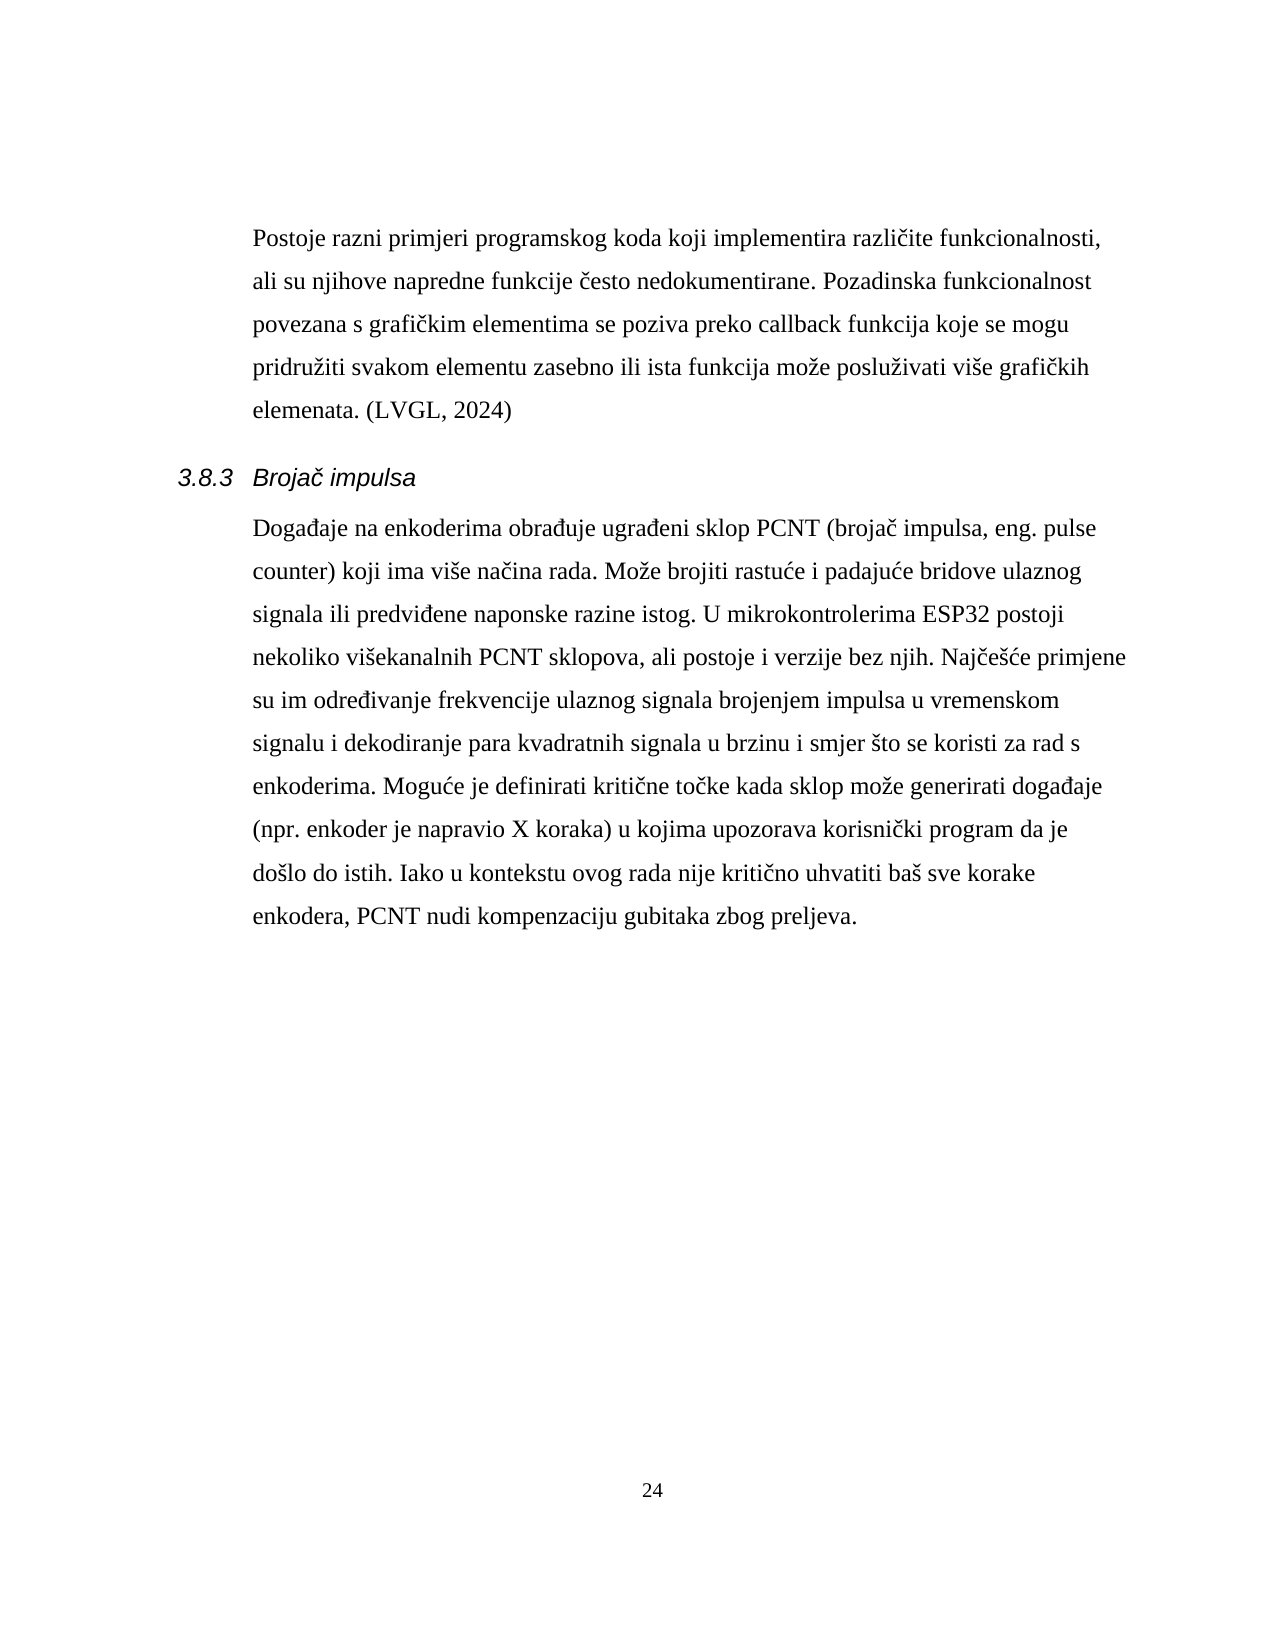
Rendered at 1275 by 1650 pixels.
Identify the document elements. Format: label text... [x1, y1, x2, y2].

text Postoje razni primjeri programskog koda koji implementira različite funkcionalnosti, ali su njihove napredne funkcije često nedokumentirane. Pozadinska funkcionalnost povezana s grafičkim elementima se poziva preko callback funkcija koje se mogu pridružiti svakom elementu zasebno ili ista funkcija može posluživati više grafičkih elemenata. (LVGL, 2024) [252, 223, 1127, 424]
text Događaje na enkoderima obrađuje ugrađeni sklop PCNT (brojač impulsa, eng. pulse counter) koji ima više načina rada. Može brojiti rastuće i padajuće bridove ulaznog signala ili predviđene naponske razine istog. U mikrokontrolerima ESP32 postoji nekoliko višekanalnih PCNT sklopova, ali postoje i verzije bez njih. Najčešće primjene su im određivanje frekvencije ulaznog signala brojenjem impulsa u vremenskom signalu i dekodiranje para kvadratnih signala u brzinu i smjer što se koristi za rad s enkoderima. Moguće je definirati kritične točke kada sklop može generirati događaje (npr. enkoder je napravio X koraka) u kojima upozorava korisnički program da je došlo do istih. Iako u kontekstu ovog rada nije kritično uhvatiti baš sve korake enkodera, PCNT nudi kompenzaciju gubitaka zbog preljeva. [252, 513, 1127, 929]
subtitle Brojač impulsa [177, 463, 1127, 492]
